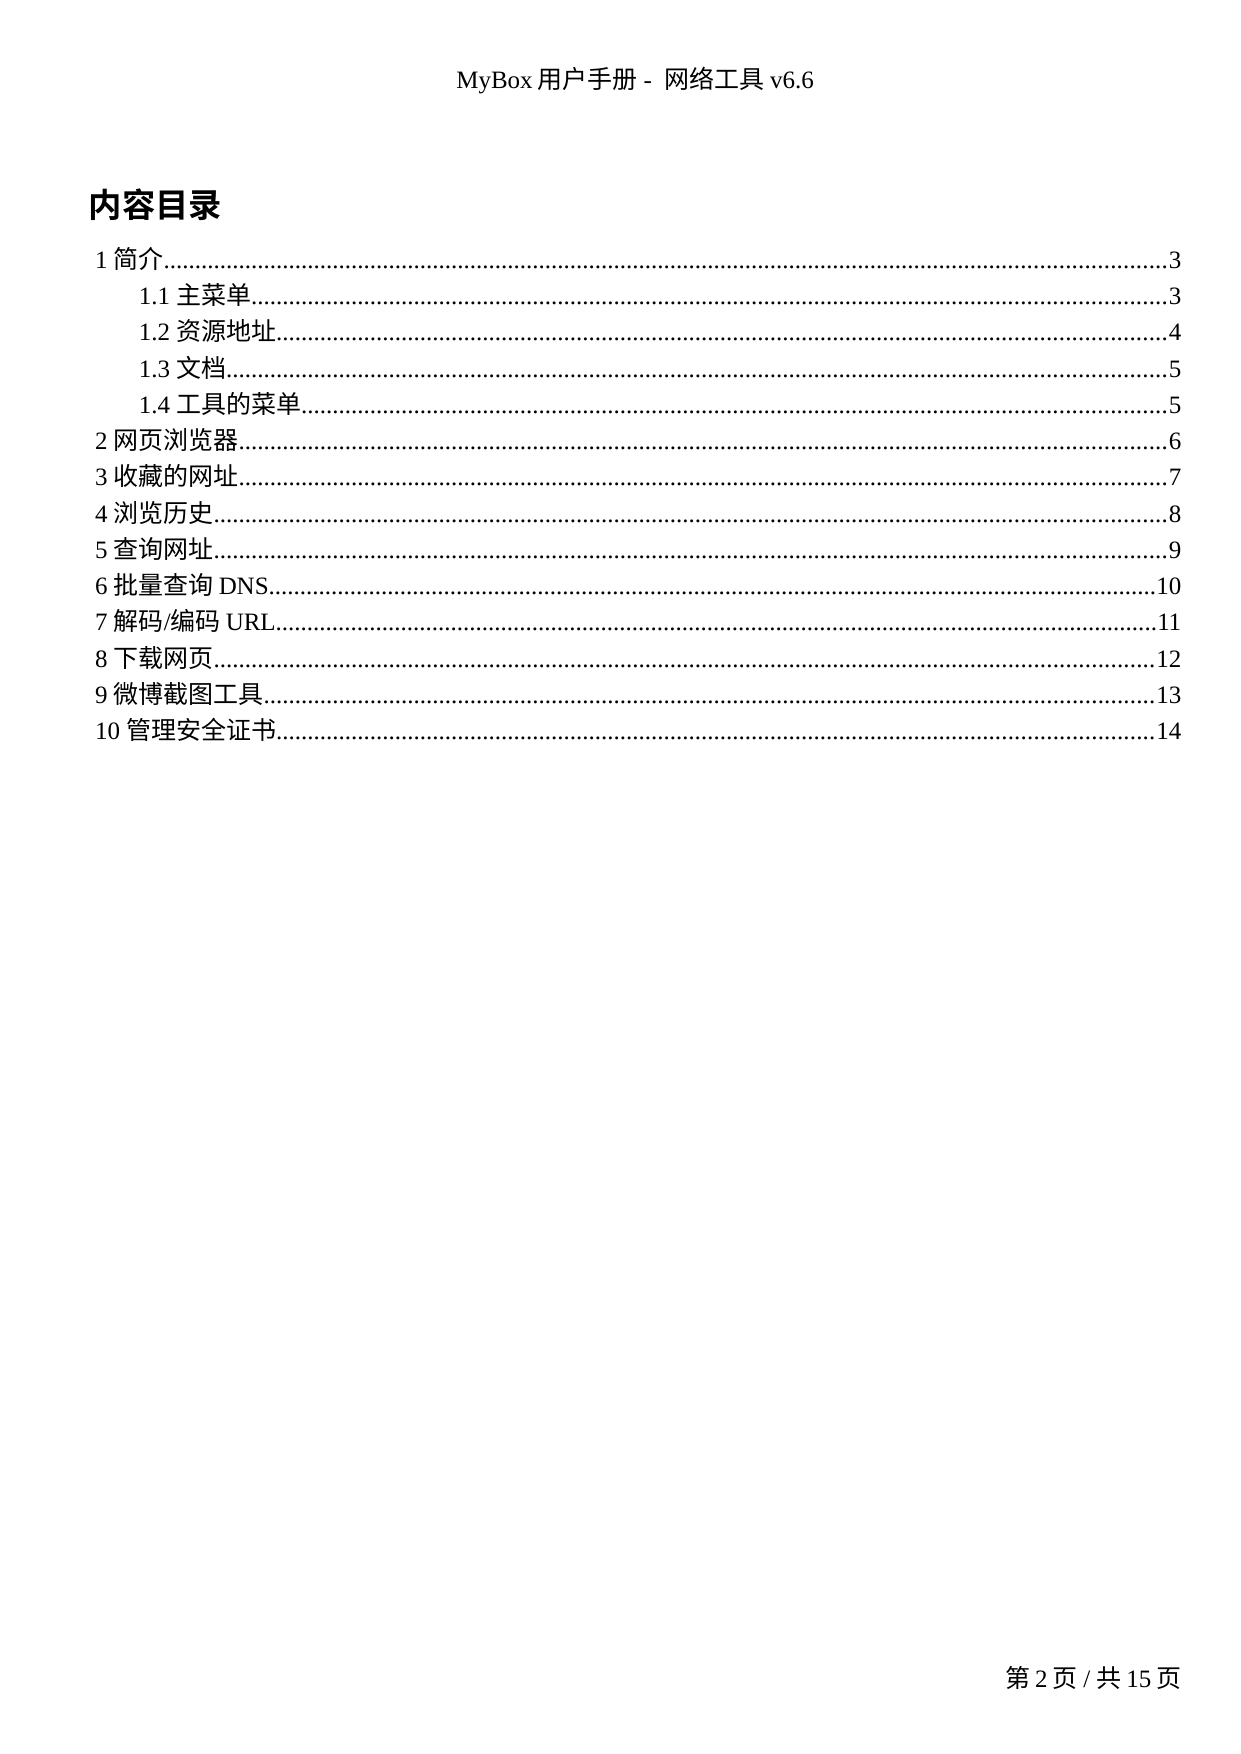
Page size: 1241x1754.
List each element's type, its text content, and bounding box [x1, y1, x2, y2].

subtitle 内容目录 [88, 178, 1181, 227]
text 6 批量查询DNS 10 [88, 566, 1181, 602]
text 4 浏览历史 8 [88, 493, 1181, 529]
text 1.4 工具的菜单 5 [132, 384, 1181, 421]
text 1.2 资源地址 4 [132, 312, 1181, 348]
text 1 简介 3 [88, 239, 1181, 276]
text 10 管理安全证书 14 [88, 711, 1181, 747]
text 2 网页浏览器 6 [88, 421, 1181, 457]
text 1.1 主菜单 3 [132, 276, 1181, 312]
text 9 微博截图工具 13 [88, 674, 1181, 711]
text 7 解码/编码URL 11 [88, 602, 1181, 638]
text 3 收藏的网址 7 [88, 457, 1181, 493]
text 1.3 文档 5 [132, 348, 1181, 384]
text 8 下载网页 12 [88, 638, 1181, 674]
text 5 查询网址 9 [88, 529, 1181, 566]
